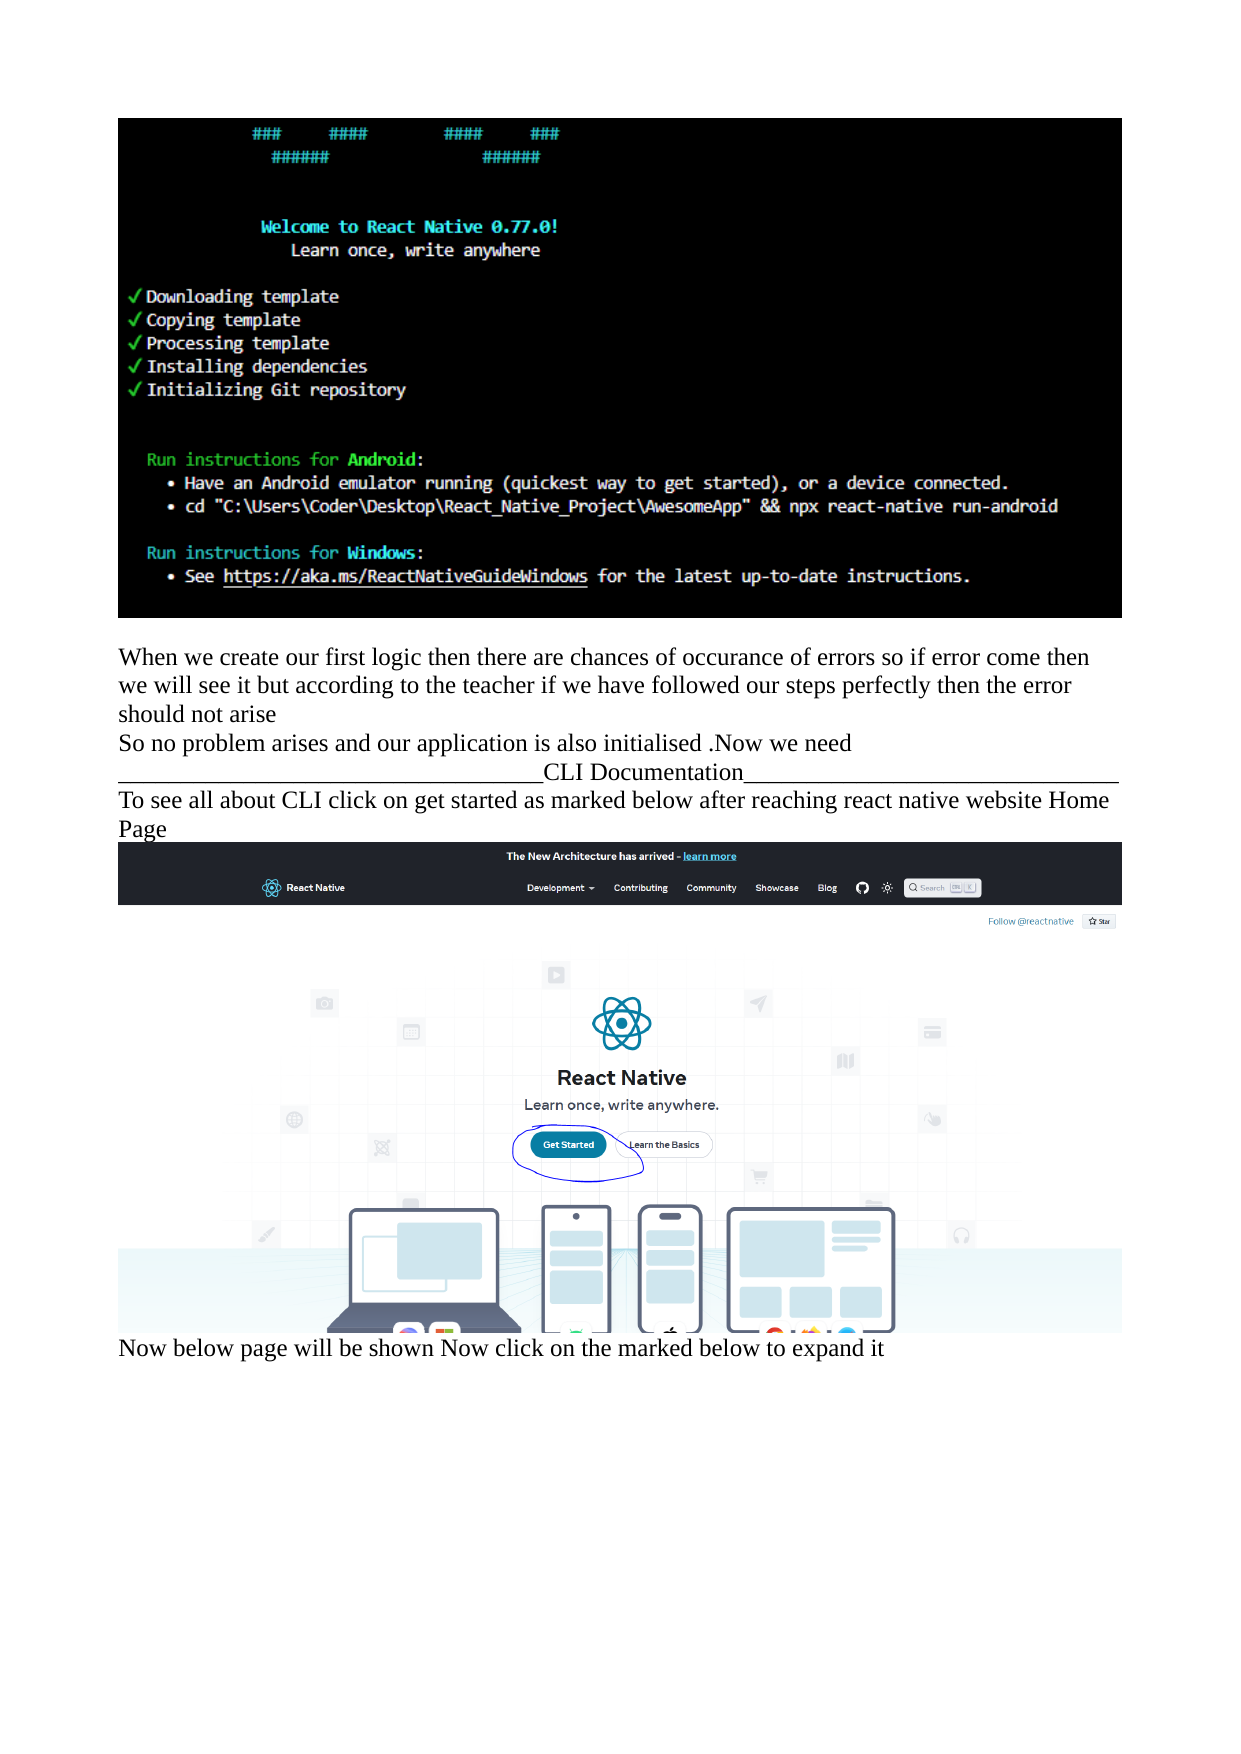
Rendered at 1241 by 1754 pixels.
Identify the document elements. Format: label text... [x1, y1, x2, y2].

text To see all about CLI click on get started as marked below after reaching react native website Home Page [118, 785, 1122, 842]
text So no problem arises and our application is also initialised .Now we need [118, 728, 1122, 757]
text Now below page will be shown Now click on the marked below to expand it [118, 1333, 1122, 1362]
picture [118, 118, 1122, 618]
text When we create our first logic then there are chances of occurance of errors so if error come then we will see it but according to the teacher if we have followed our steps perfectly then the error should not arise [118, 642, 1122, 728]
picture [118, 842, 1122, 1333]
text __________________________________CLI Documentation______________________________ [118, 757, 1122, 785]
